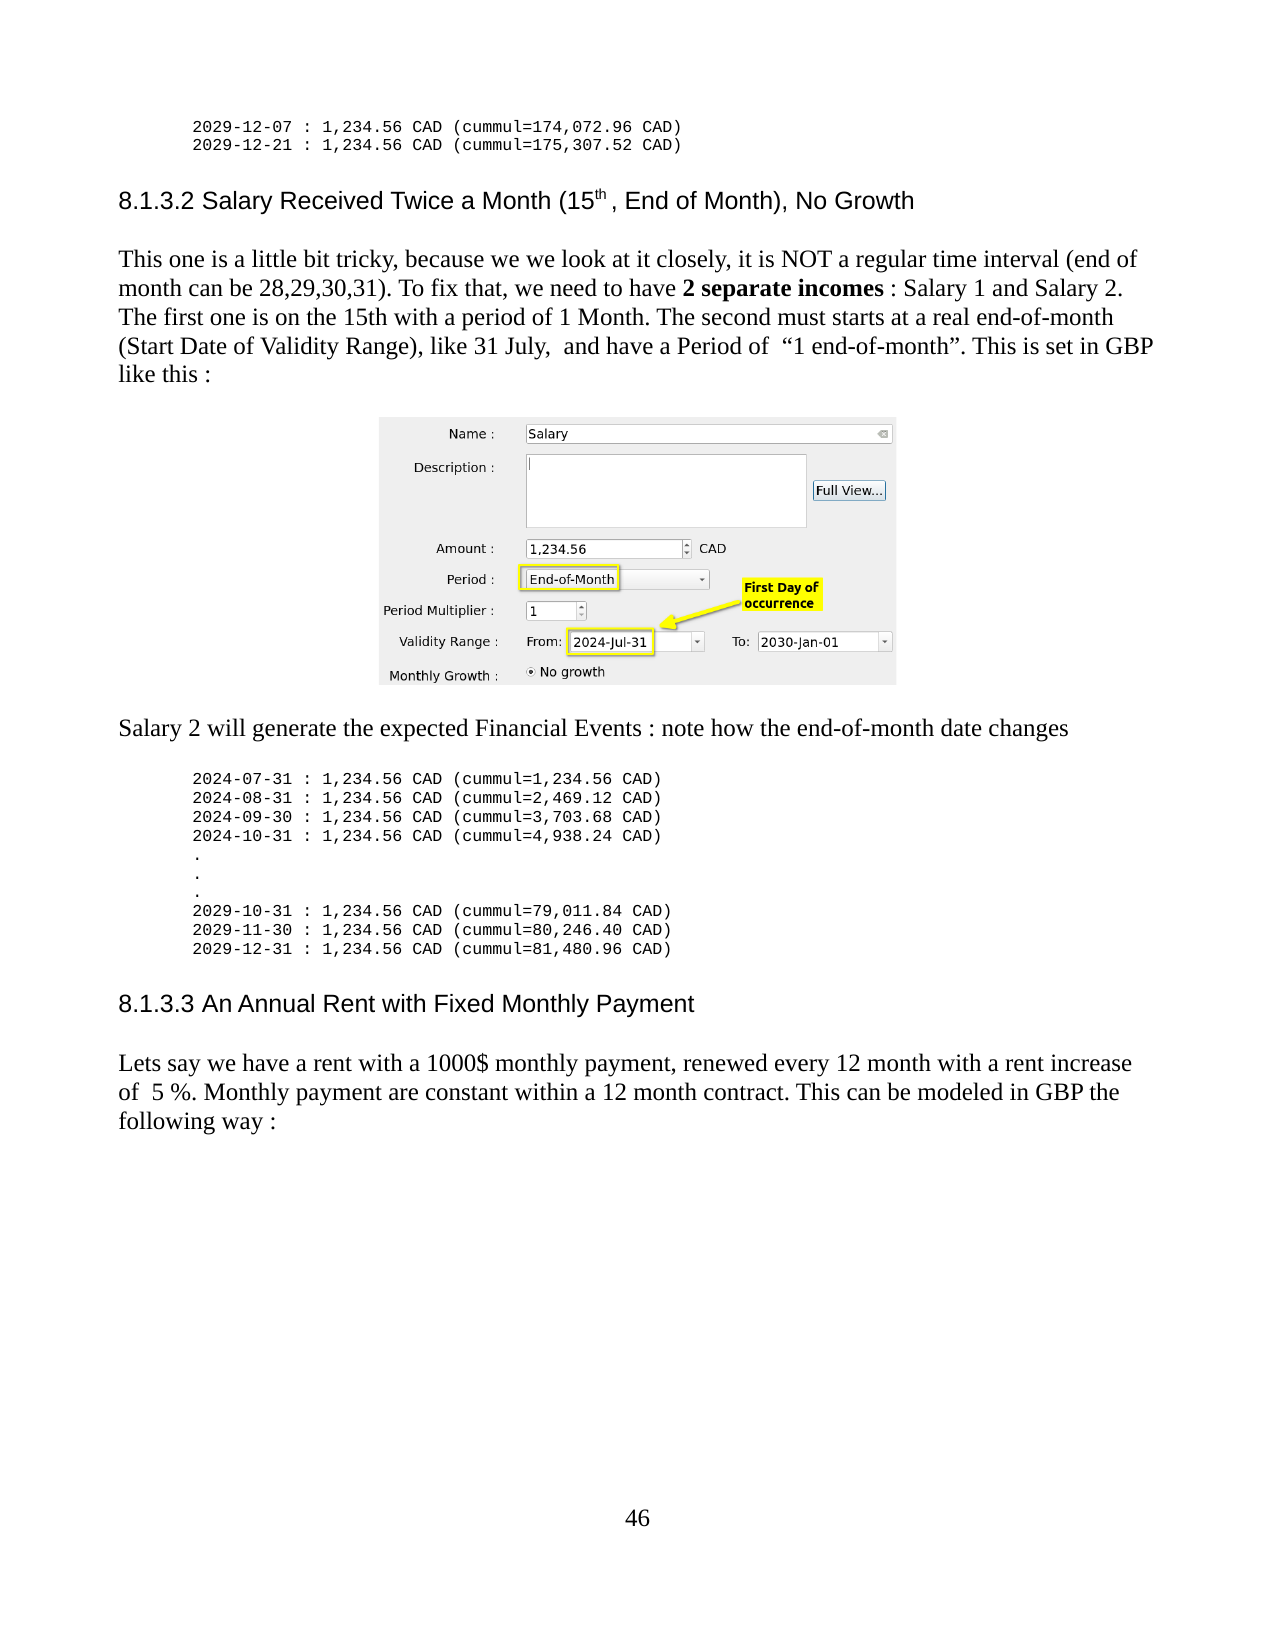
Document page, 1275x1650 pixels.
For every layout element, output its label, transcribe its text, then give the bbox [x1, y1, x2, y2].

text 2029-11-30 : 1,234.56 CAD (cummul=80,246.40 CAD) [192, 922, 1157, 941]
text 2024-08-31 : 1,234.56 CAD (cummul=2,469.12 CAD) [192, 790, 1157, 809]
text . [192, 865, 1157, 884]
text . [192, 884, 1157, 903]
text Salary 2 will generate the expected Financial Events : note how the end-of-month date changes [118, 713, 1157, 742]
text 2029-12-31 : 1,234.56 CAD (cummul=81,480.96 CAD) [192, 941, 1157, 959]
text 2024-07-31 : 1,234.56 CAD (cummul=1,234.56 CAD) [192, 771, 1157, 790]
text 2029-12-07 : 1,234.56 CAD (cummul=174,072.96 CAD) [192, 118, 1157, 137]
text 2029-12-21 : 1,234.56 CAD (cummul=175,307.52 CAD) [192, 137, 1157, 156]
text . [192, 846, 1157, 865]
text This one is a little bit tricky, because we we look at it closely, it is NOT a regular time interval (end of month can be 28,29,30,31). To fix that, we need to have 2 separate incomes : Salary 1 and Salary 2. The first one is on the 15th with a period of 1 Month. The second must starts at a real end-of-month (Start Date of Validity Range), like 31 July, and have a Period of “1 end-of-month”. This is set in GBP like this : [118, 244, 1157, 388]
text 2024-10-31 : 1,234.56 CAD (cummul=4,938.24 CAD) [192, 827, 1157, 846]
text Lets say we have a rent with a 1000$ monthly payment, renewed every 12 month with a rent increase of 5 %. Monthly payment are constant within a 12 month contract. This can be modeled in GBP the following way : [118, 1048, 1157, 1134]
text 2029-10-31 : 1,234.56 CAD (cummul=79,011.84 CAD) [192, 903, 1157, 922]
subtitle Salary Received Twice a Month (15th , End of Month), No Growth [118, 186, 1157, 214]
text 2024-09-30 : 1,234.56 CAD (cummul=3,703.68 CAD) [192, 809, 1157, 827]
picture [378, 417, 897, 685]
subtitle An Annual Rent with Fixed Monthly Payment [118, 989, 1157, 1018]
